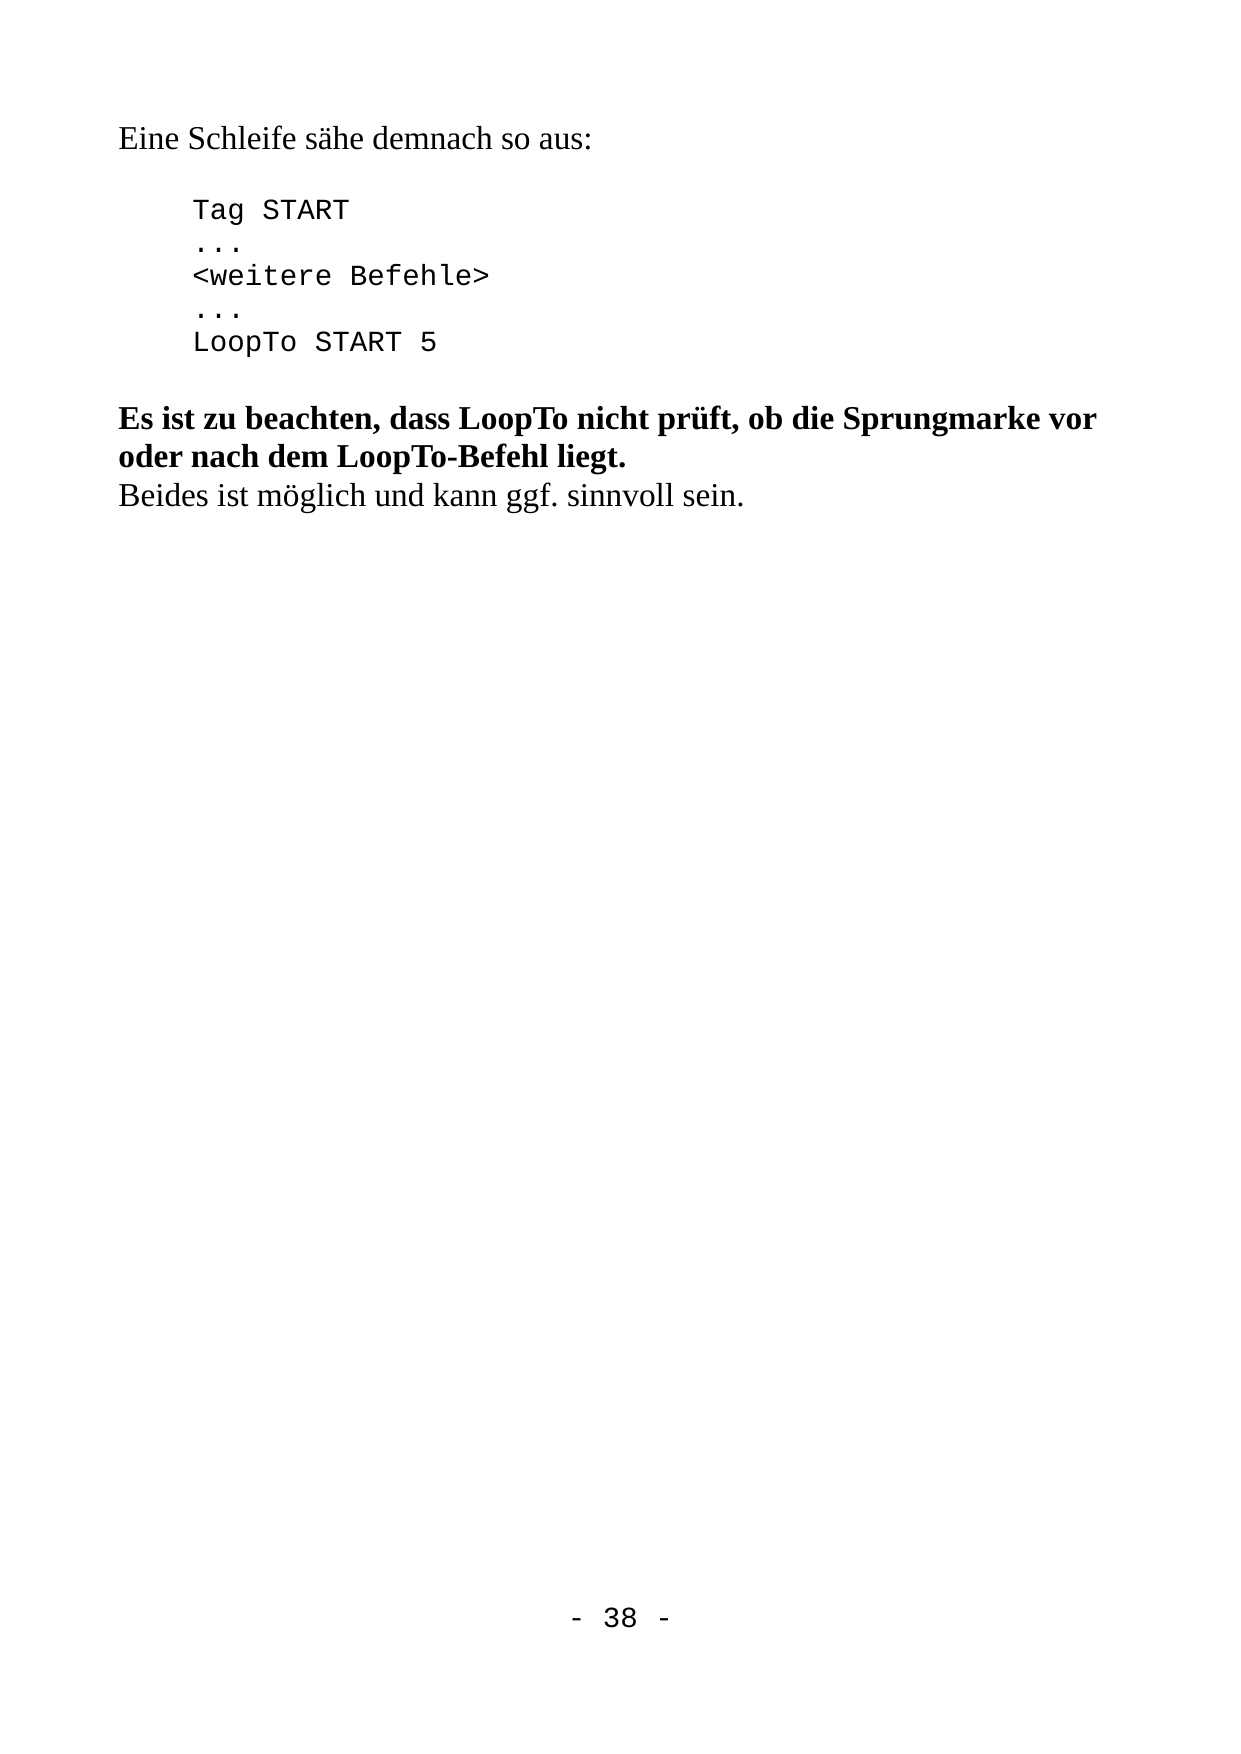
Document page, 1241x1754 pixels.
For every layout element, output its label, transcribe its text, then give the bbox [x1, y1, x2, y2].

text ... [118, 294, 1122, 327]
text Eine Schleife sähe demnach so aus: [118, 118, 1122, 156]
text Es ist zu beachten, dass LoopTo nicht prüft, ob die Sprungmarke vor oder nach dem LoopTo-Befehl liegt. [118, 398, 1122, 475]
text <weitere Befehle> [118, 261, 1122, 294]
text LoopTo START 5 [118, 327, 1122, 360]
text Beides ist möglich und kann ggf. sinnvoll sein. [118, 475, 1122, 513]
text Tag START [118, 195, 1122, 228]
text ... [118, 228, 1122, 261]
